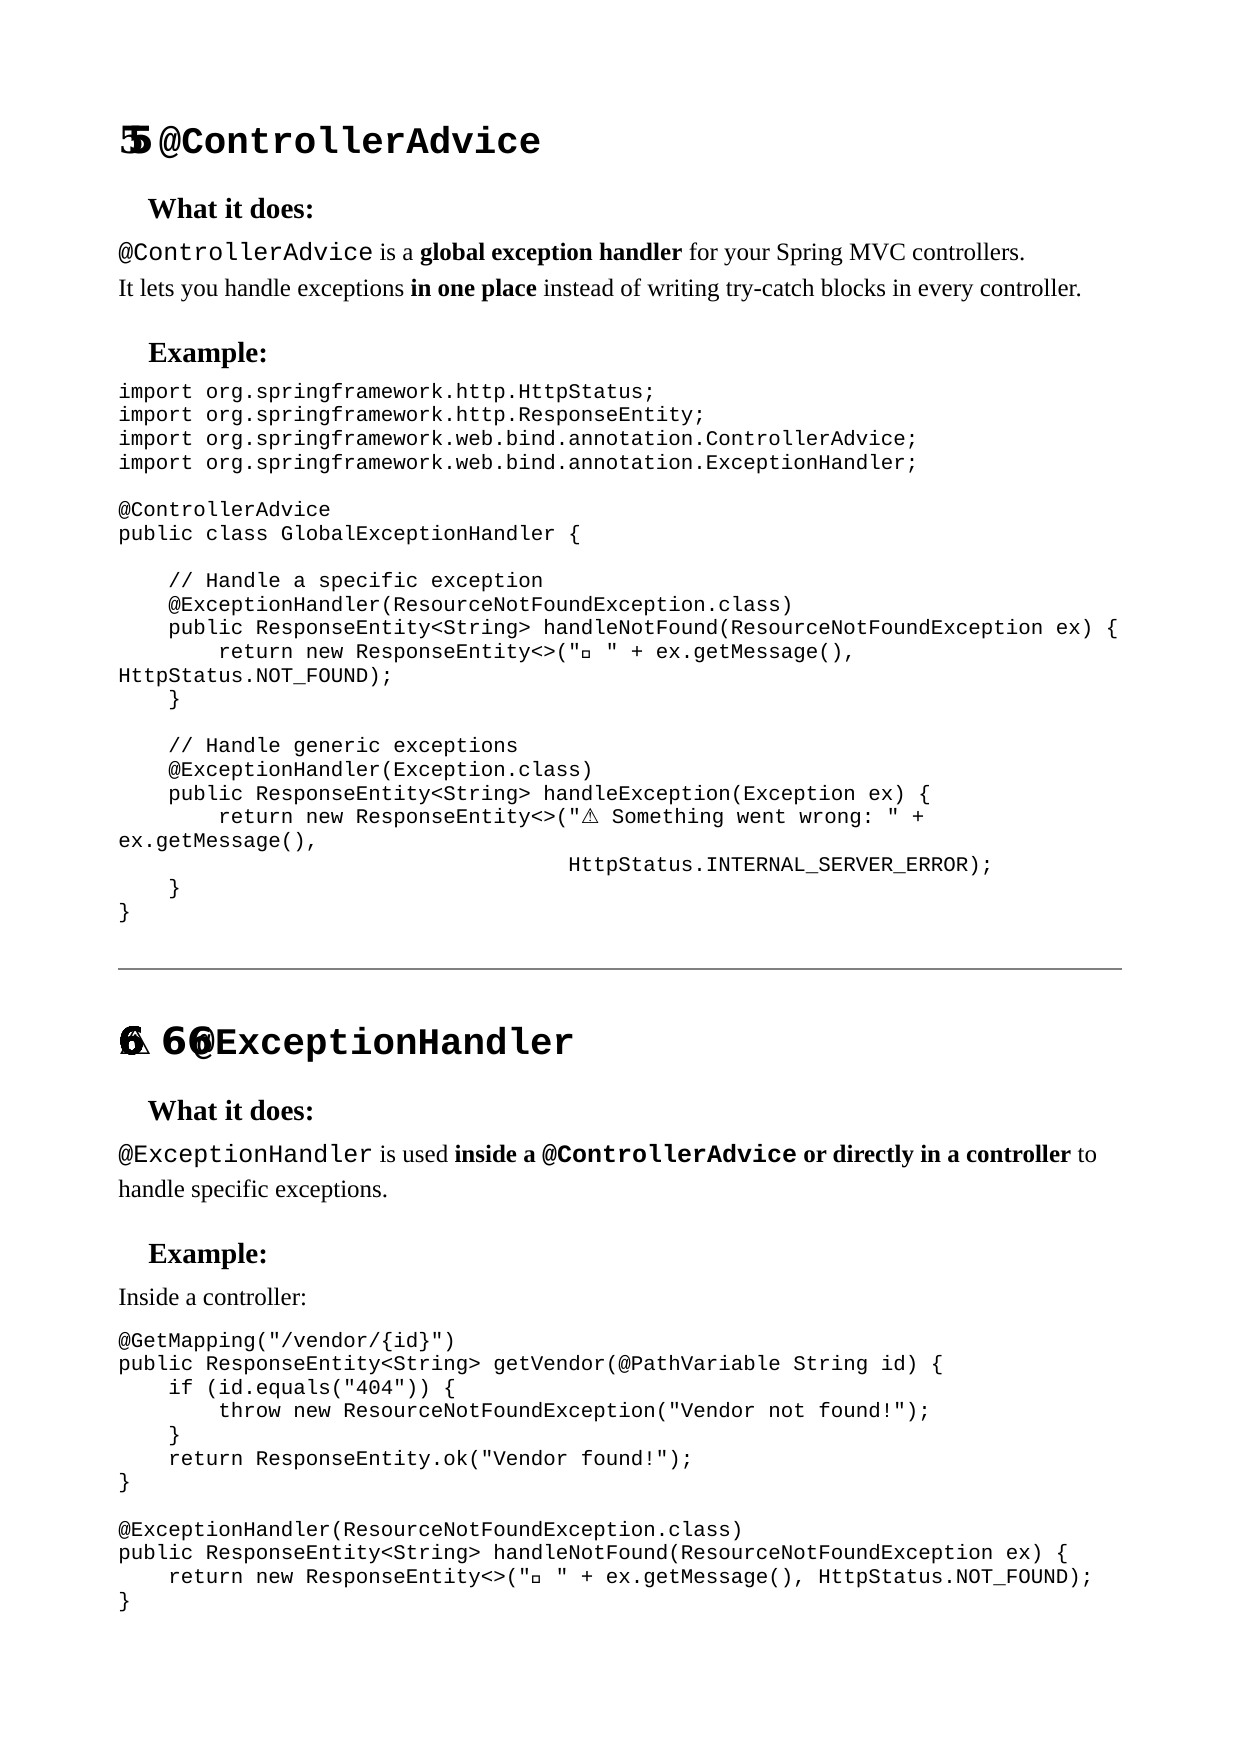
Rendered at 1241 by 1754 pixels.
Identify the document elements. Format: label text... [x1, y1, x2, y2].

text HttpStatus.INTERNAL_SERVER_ERROR); [118, 854, 1122, 877]
text } [118, 901, 1122, 925]
subtitle ⚠️ 6️⃣ @ExceptionHandler [118, 1019, 1122, 1066]
text return new ResponseEntity<>("❌ " + ex.getMessage(), HttpStatus.NOT_FOUND); [118, 1566, 1122, 1590]
text import org.springframework.http.HttpStatus; [118, 381, 1122, 404]
text return new ResponseEntity<>("❌ " + ex.getMessage(), HttpStatus.NOT_FOUND); [118, 641, 1122, 688]
subtitle 🧠 What it does: [118, 1093, 1122, 1126]
text } [118, 688, 1122, 712]
text // Handle generic exceptions [118, 736, 1122, 759]
text } [118, 1424, 1122, 1448]
text @ExceptionHandler(ResourceNotFoundException.class) [118, 1519, 1122, 1542]
subtitle 🧩 Example: [118, 335, 1122, 368]
text import org.springframework.web.bind.annotation.ControllerAdvice; [118, 428, 1122, 452]
text @ControllerAdvice is a global exception handler for your Spring MVC controllers. It lets you handle exceptions in one place instead of writing try-catch blocks in every controller. [118, 237, 1122, 301]
text import org.springframework.web.bind.annotation.ExceptionHandler; [118, 452, 1122, 475]
text @ExceptionHandler is used inside a @ControllerAdvice or directly in a controller to handle specific exceptions. [118, 1139, 1122, 1202]
text } [118, 1590, 1122, 1613]
text return new ResponseEntity<>("⚠️ Something went wrong: " + ex.getMessage(), [118, 806, 1122, 854]
text @ExceptionHandler(ResourceNotFoundException.class) [118, 594, 1122, 617]
text } [118, 1471, 1122, 1495]
text // Handle a specific exception [118, 570, 1122, 594]
text @ExceptionHandler(Exception.class) [118, 759, 1122, 783]
text } [118, 877, 1122, 901]
subtitle 🧠 What it does: [118, 191, 1122, 225]
text public ResponseEntity<String> handleException(Exception ex) { [118, 783, 1122, 806]
text Inside a controller: [118, 1282, 1122, 1311]
text if (id.equals("404")) { [118, 1377, 1122, 1401]
text public ResponseEntity<String> handleNotFound(ResourceNotFoundException ex) { [118, 1542, 1122, 1566]
text import org.springframework.http.ResponseEntity; [118, 404, 1122, 428]
text @ControllerAdvice [118, 499, 1122, 523]
subtitle 🚦 5️⃣ @ControllerAdvice [118, 118, 1122, 164]
text throw new ResourceNotFoundException("Vendor not found!"); [118, 1401, 1122, 1424]
text @GetMapping("/vendor/{id}") [118, 1329, 1122, 1353]
text public ResponseEntity<String> handleNotFound(ResourceNotFoundException ex) { [118, 617, 1122, 641]
text public ResponseEntity<String> getVendor(@PathVariable String id) { [118, 1353, 1122, 1377]
text return ResponseEntity.ok("Vendor found!"); [118, 1448, 1122, 1471]
subtitle 🧩 Example: [118, 1236, 1122, 1269]
text public class GlobalExceptionHandler { [118, 523, 1122, 546]
